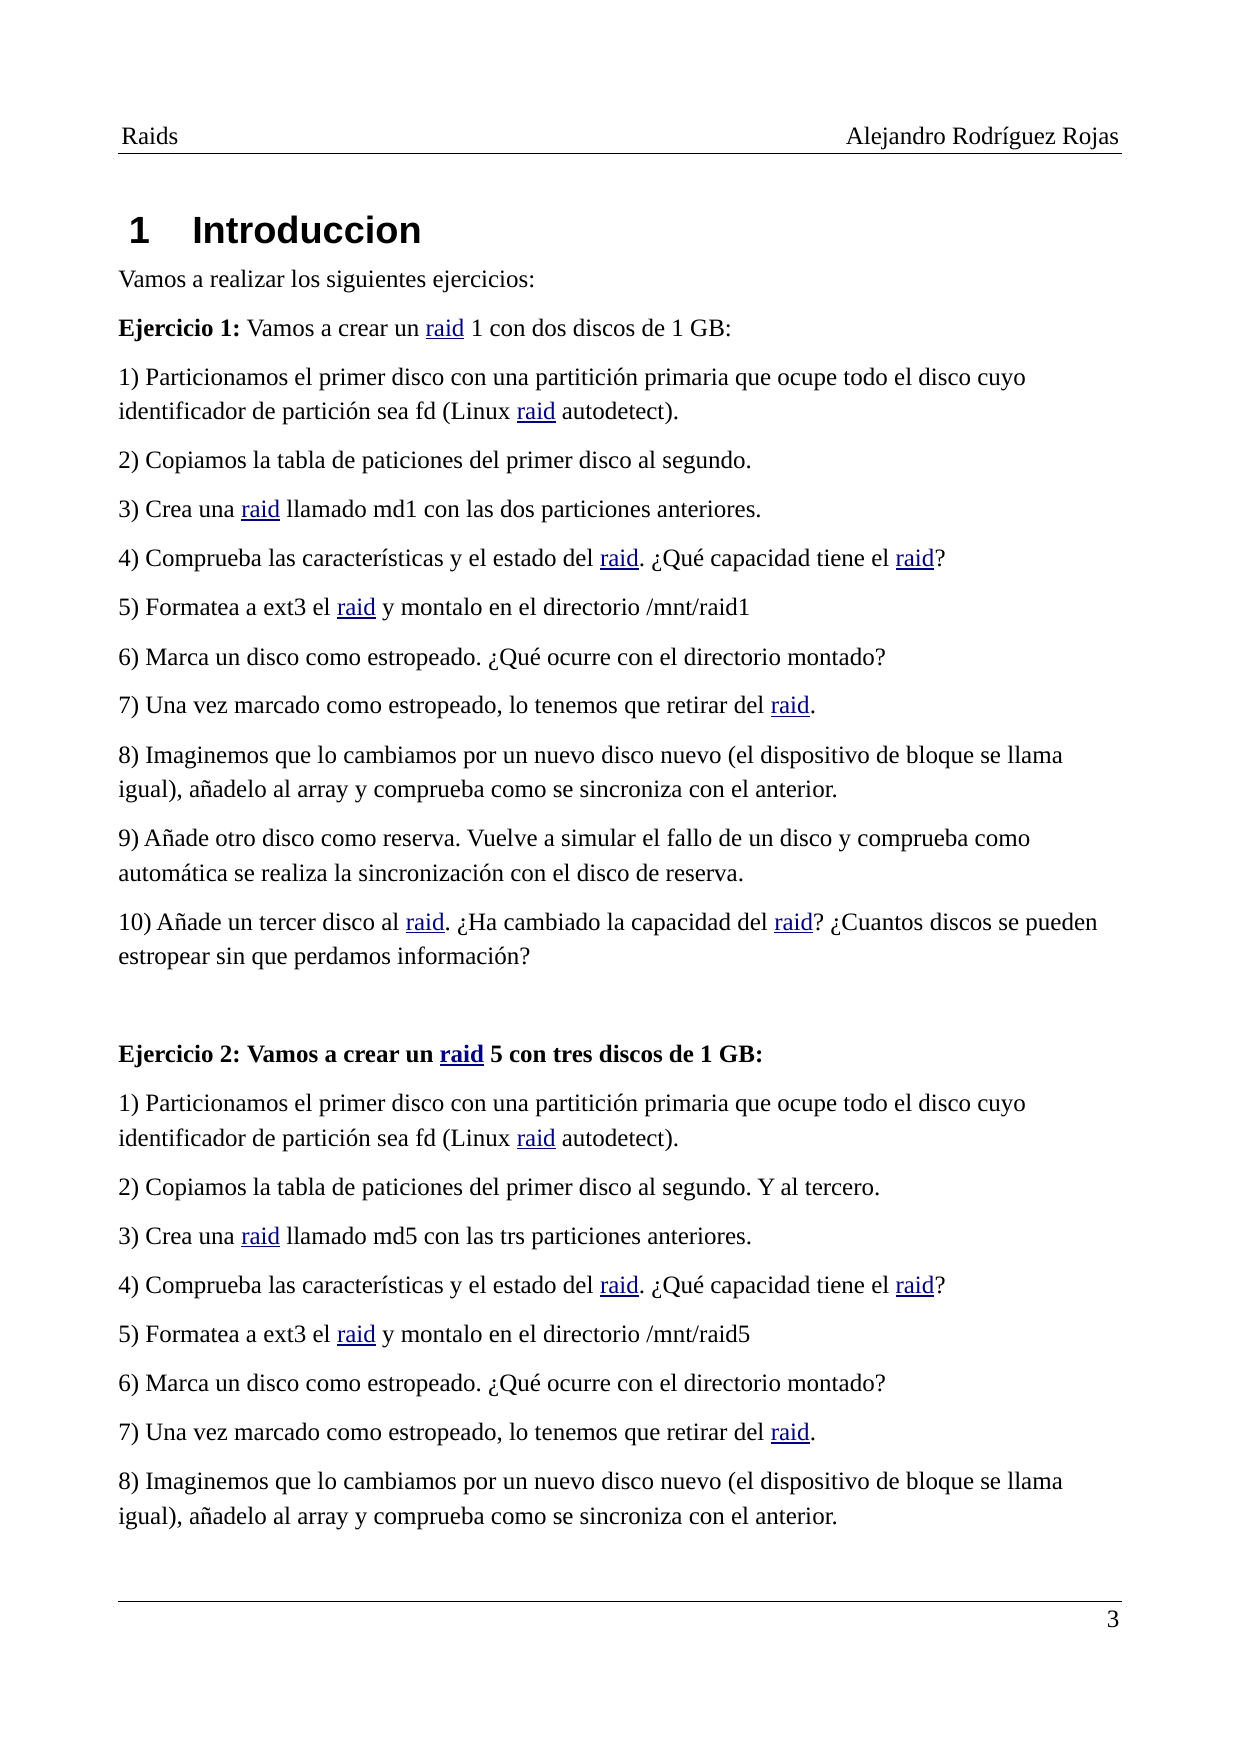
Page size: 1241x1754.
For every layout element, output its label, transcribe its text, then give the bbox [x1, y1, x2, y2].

text 6) Marca un disco como estropeado. ¿Qué ocurre con el directorio montado? [118, 642, 1122, 670]
text 3) Crea una raid llamado md5 con las trs particiones anteriores. [118, 1221, 1122, 1250]
text 1) Particionamos el primer disco con una partitición primaria que ocupe todo el disco cuyo identificador de partición sea fd (Linux raid autodetect). [118, 1088, 1122, 1152]
text 3) Crea una raid llamado md1 con las dos particiones anteriores. [118, 494, 1122, 523]
text Ejercicio 1: Vamos a crear un raid 1 con dos discos de 1 GB: [118, 313, 1122, 341]
text Ejercicio 2: Vamos a crear un raid 5 con tres discos de 1 GB: [118, 1039, 1122, 1068]
text 2) Copiamos la tabla de paticiones del primer disco al segundo. Y al tercero. [118, 1172, 1122, 1201]
text 5) Formatea a ext3 el raid y montalo en el directorio /mnt/raid5 [118, 1319, 1122, 1348]
text 4) Comprueba las características y el estado del raid. ¿Qué capacidad tiene el raid? [118, 543, 1122, 572]
text 1) Particionamos el primer disco con una partitición primaria que ocupe todo el disco cuyo identificador de partición sea fd (Linux raid autodetect). [118, 362, 1122, 425]
text 8) Imaginemos que lo cambiamos por un nuevo disco nuevo (el dispositivo de bloque se llama igual), añadelo al array y comprueba como se sincroniza con el anterior. [118, 740, 1122, 803]
text Vamos a realizar los siguientes ejercicios: [118, 264, 1122, 292]
text 10) Añade un tercer disco al raid. ¿Ha cambiado la capacidad del raid? ¿Cuantos discos se pueden estropear sin que perdamos información? [118, 907, 1122, 970]
text 8) Imaginemos que lo cambiamos por un nuevo disco nuevo (el dispositivo de bloque se llama igual), añadelo al array y comprueba como se sincroniza con el anterior. [118, 1466, 1122, 1529]
text 7) Una vez marcado como estropeado, lo tenemos que retirar del raid. [118, 1417, 1122, 1446]
text 2) Copiamos la tabla de paticiones del primer disco al segundo. [118, 445, 1122, 474]
text 7) Una vez marcado como estropeado, lo tenemos que retirar del raid. [118, 691, 1122, 719]
text 9) Añade otro disco como reserva. Vuelve a simular el fallo de un disco y comprueba como automática se realiza la sincronización con el disco de reserva. [118, 823, 1122, 886]
text 4) Comprueba las características y el estado del raid. ¿Qué capacidad tiene el raid? [118, 1270, 1122, 1299]
text 5) Formatea a ext3 el raid y montalo en el directorio /mnt/raid1 [118, 592, 1122, 621]
subtitle Introduccion [118, 207, 1122, 251]
text 6) Marca un disco como estropeado. ¿Qué ocurre con el directorio montado? [118, 1368, 1122, 1397]
